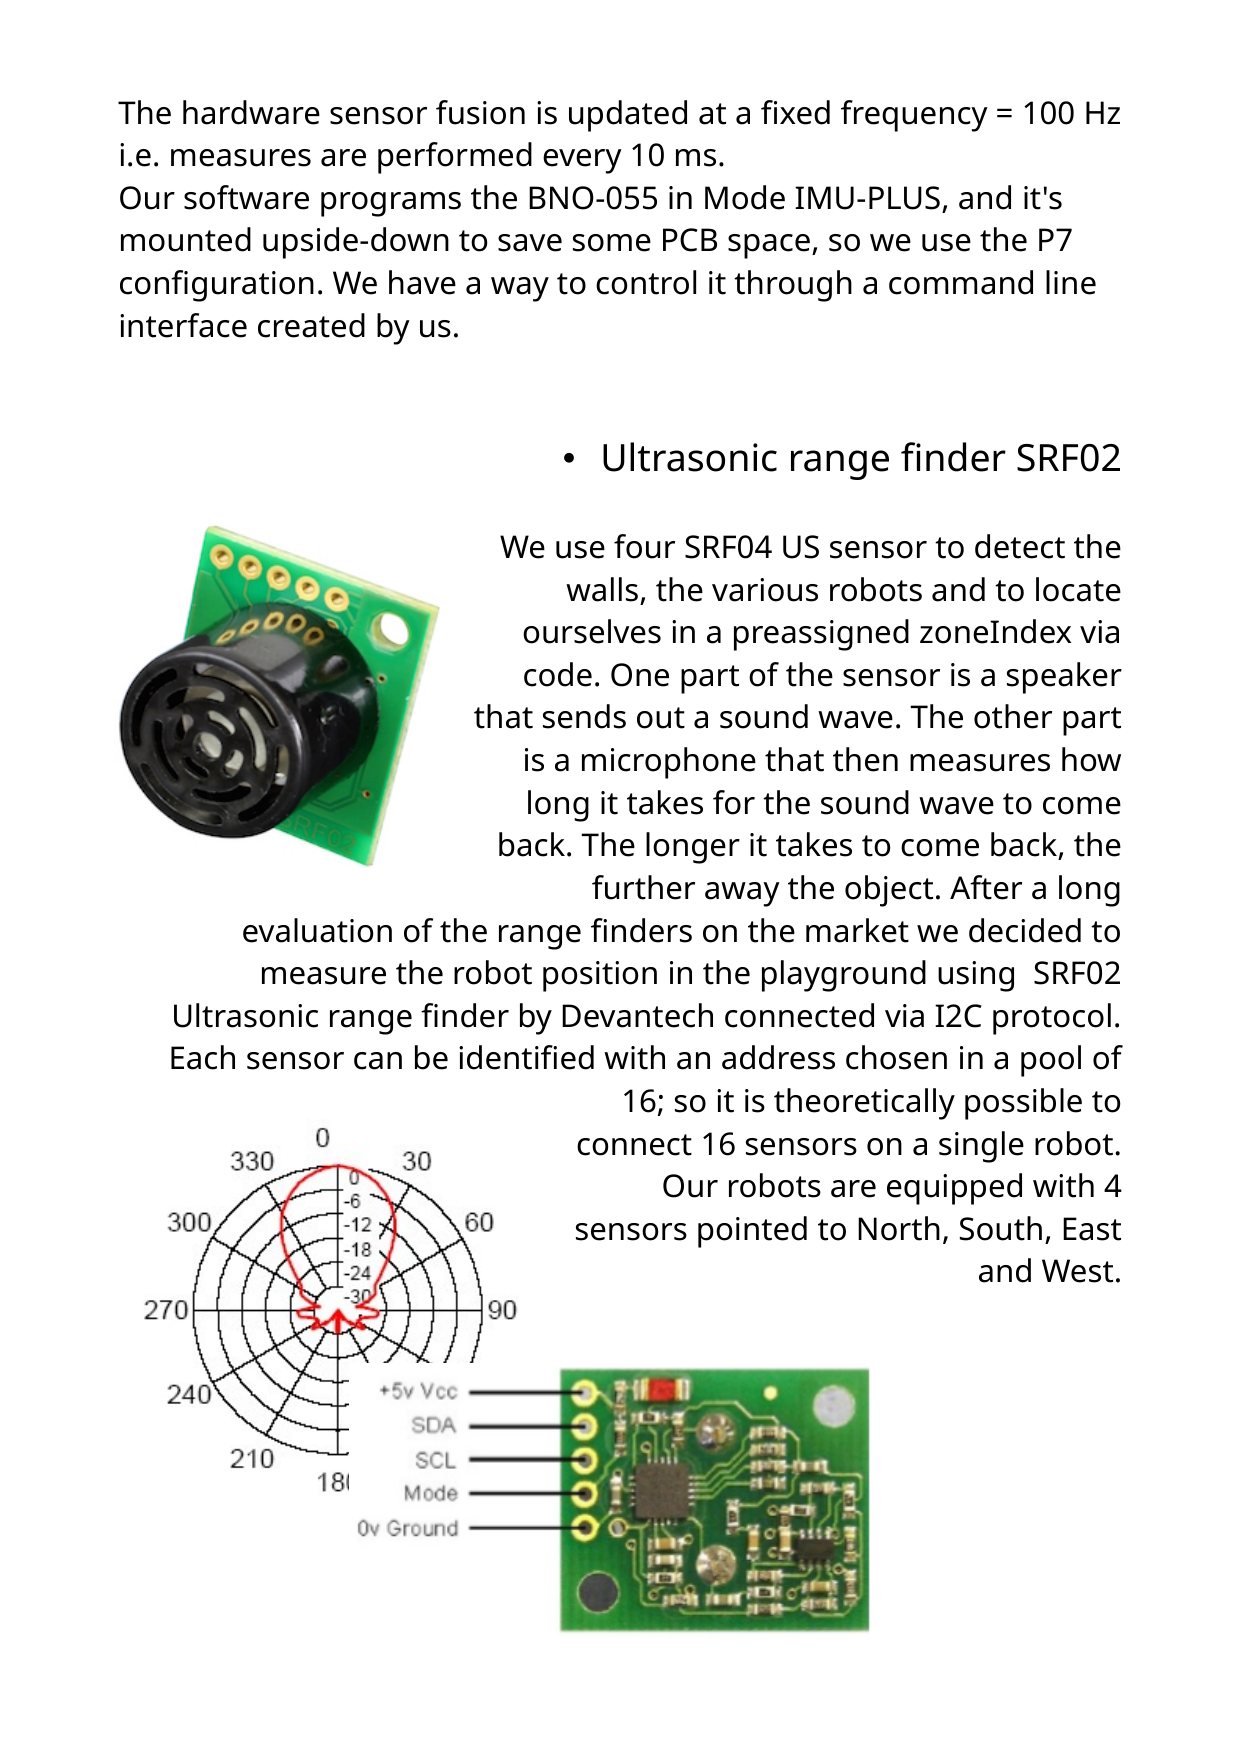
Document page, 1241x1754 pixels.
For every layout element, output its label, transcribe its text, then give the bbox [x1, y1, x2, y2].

text The hardware sensor fusion is updated at a fixed frequency = 100 Hz i.e. measures are performed every 10 ms. [118, 91, 1122, 176]
text Our robots are equipped with 4 [544, 1164, 1122, 1207]
text We use four SRF04 US sensor to detect the walls, the various robots and to locate ourselves in a preassigned zoneIndex via code. One part of the sensor is a speaker that sends out a sound wave. The other part is a microphone that then measures how long it takes for the sound wave to come back. The longer it takes to come back, the further away the object. After a long evaluation of the range finders on the market we decided to measure the robot position in the playground using SRF02 Ultrasonic range finder by Devantech connected via I2C protocol. Each sensor can be identified with an address chosen in a pool of 16; so it is theoretically possible to connect 16 sensors on a single robot. [118, 525, 1122, 1164]
text sensors pointed to North, South, East and West. [544, 1207, 1122, 1292]
picture [118, 1094, 870, 1637]
list Ultrasonic range finder SRF02 [156, 431, 1122, 482]
text Our software programs the BNO-055 in Mode IMU-PLUS, and it's mounted upside-down to save some PCB space, so we use the P7 configuration. We have a way to control it through a command line interface created by us. [118, 176, 1122, 346]
picture [111, 525, 441, 868]
